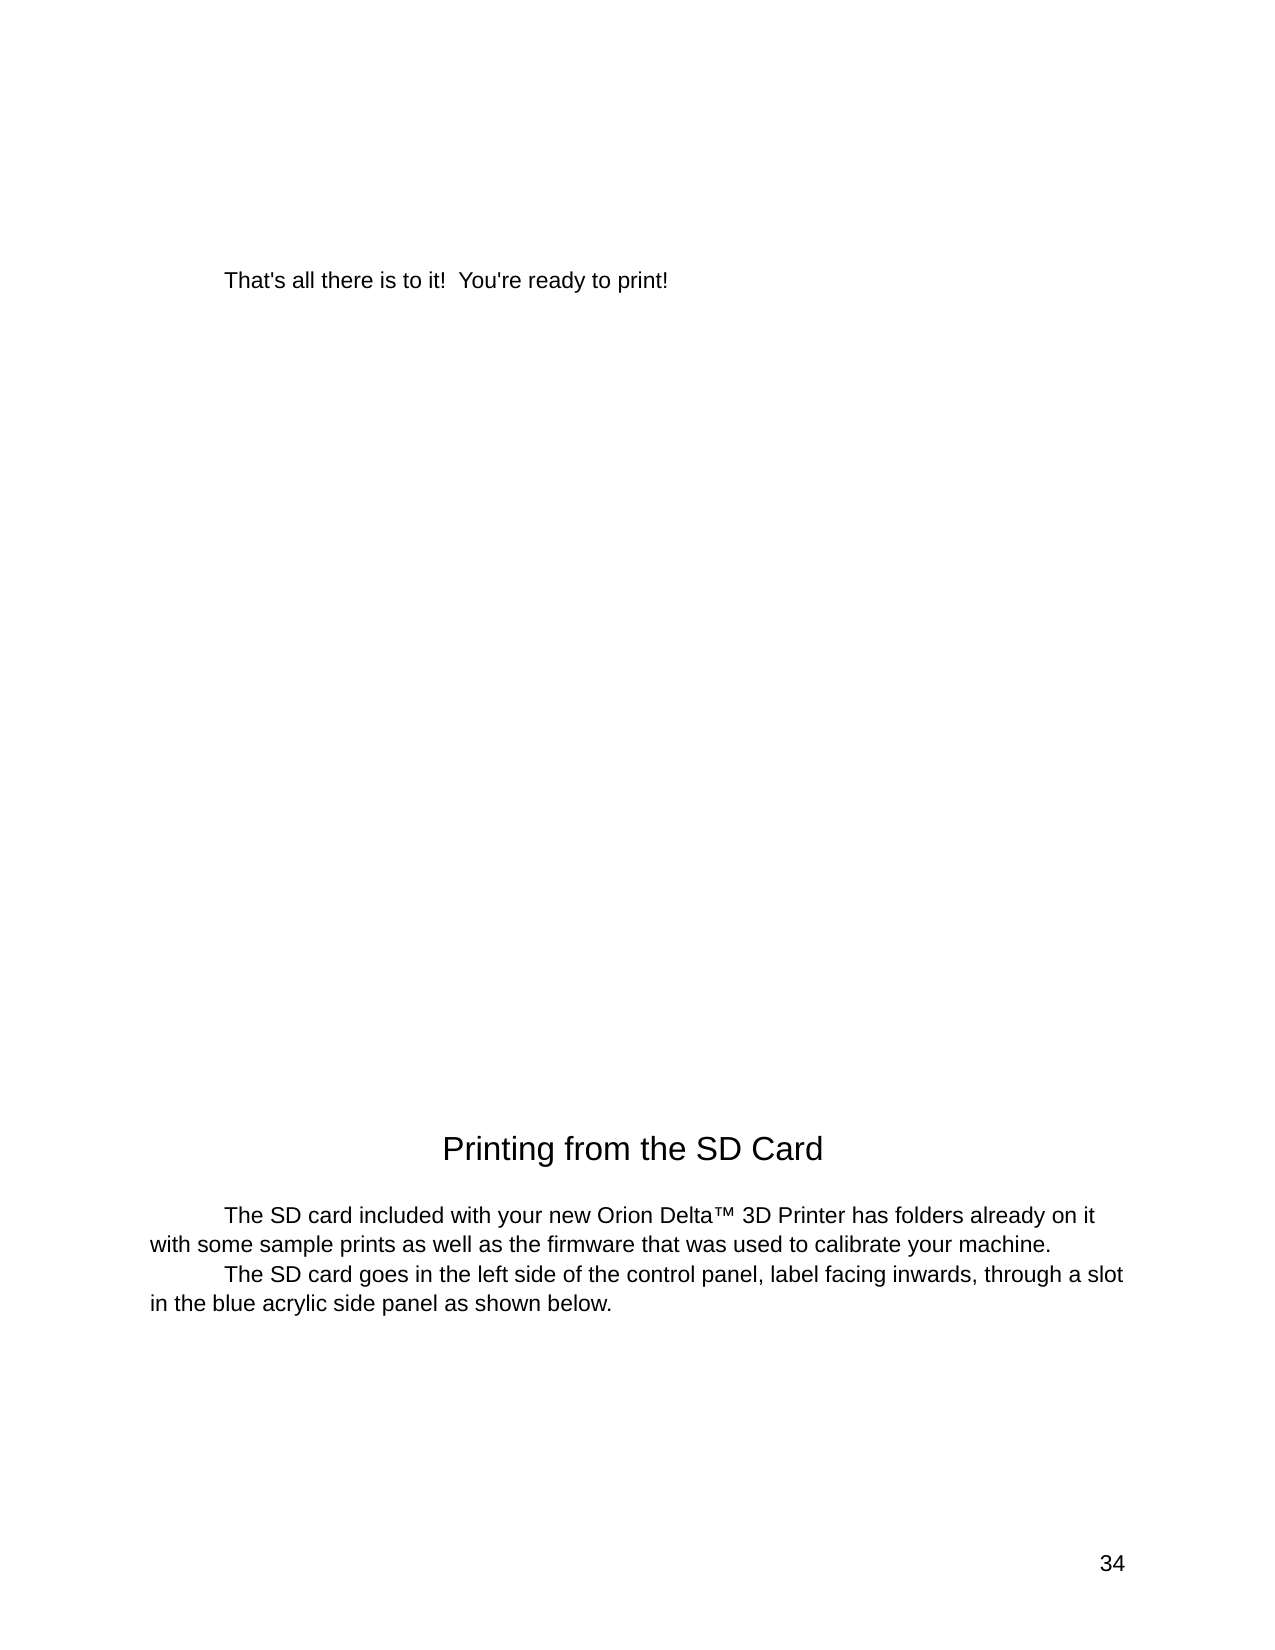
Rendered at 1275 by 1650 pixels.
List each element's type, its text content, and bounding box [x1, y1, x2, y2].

subtitle Printing from the SD Card [150, 1130, 1125, 1168]
text The SD card included with your new Orion Delta™ 3D Printer has folders already on it with some sample prints as well as the firmware that was used to calibrate your machine. [150, 1203, 1125, 1258]
text That's all there is to it! You're ready to print! [150, 267, 1125, 293]
text The SD card goes in the left side of the control panel, label facing inwards, through a slot in the blue acrylic side panel as shown below. [150, 1261, 1125, 1316]
